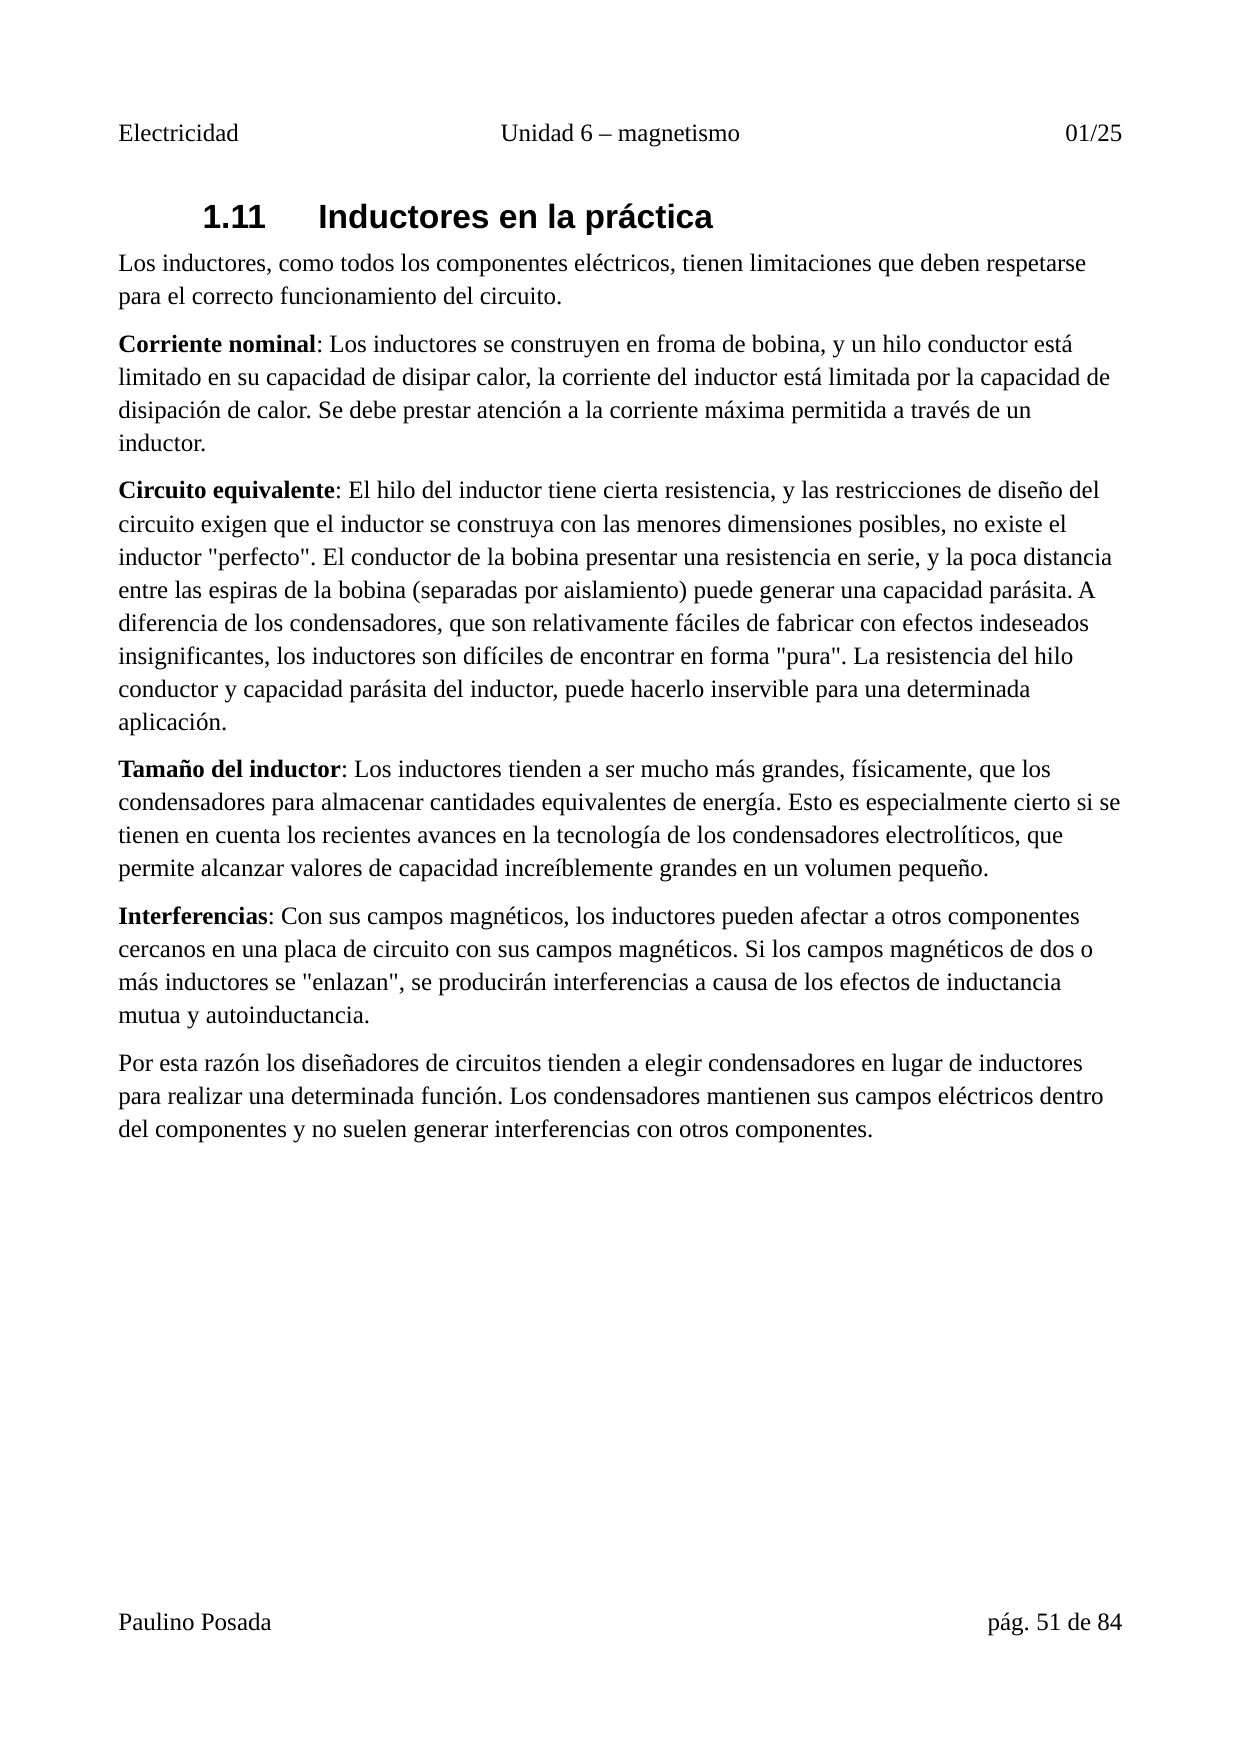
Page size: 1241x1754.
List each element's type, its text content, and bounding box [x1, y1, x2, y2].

text Interferencias: Con sus campos magnéticos, los inductores pueden afectar a otros componentes cercanos en una placa de circuito con sus campos magnéticos. Si los campos magnéticos de dos o más inductores se "enlazan", se producirán interferencias a causa de los efectos de inductancia mutua y autoinductancia. [118, 901, 1122, 1029]
text Circuito equivalente: El hilo del inductor tiene cierta resistencia, y las restricciones de diseño del circuito exigen que el inductor se construya con las menores dimensiones posibles, no existe el inductor "perfecto". El conductor de la bobina presentar una resistencia en serie, y la poca distancia entre las espiras de la bobina (separadas por aislamiento) puede generar una capacidad parásita. A diferencia de los condensadores, que son relativamente fáciles de fabricar con efectos indeseados insignificantes, los inductores son difíciles de encontrar en forma "pura". La resistencia del hilo conductor y capacidad parásita del inductor, puede hacerlo inservible para una determinada aplicación. [118, 476, 1122, 736]
text Corriente nominal: Los inductores se construyen en froma de bobina, y un hilo conductor está limitado en su capacidad de disipar calor, la corriente del inductor está limitada por la capacidad de disipación de calor. Se debe prestar atención a la corriente máxima permitida a través de un inductor. [118, 329, 1122, 457]
subtitle Inductores en la práctica [193, 197, 1122, 236]
text Por esta razón los diseñadores de circuitos tienden a elegir condensadores en lugar de inductores para realizar una determinada función. Los condensadores mantienen sus campos eléctricos dentro del componentes y no suelen generar interferencias con otros componentes. [118, 1048, 1122, 1142]
text Los inductores, como todos los componentes eléctricos, tienen limitaciones que deben respetarse para el correcto funcionamiento del circuito. [118, 248, 1122, 310]
text Tamaño del inductor: Los inductores tienden a ser mucho más grandes, físicamente, que los condensadores para almacenar cantidades equivalentes de energía. Esto es especialmente cierto si se tienen en cuenta los recientes avances en la tecnología de los condensadores electrolíticos, que permite alcanzar valores de capacidad increíblemente grandes en un volumen pequeño. [118, 754, 1122, 882]
